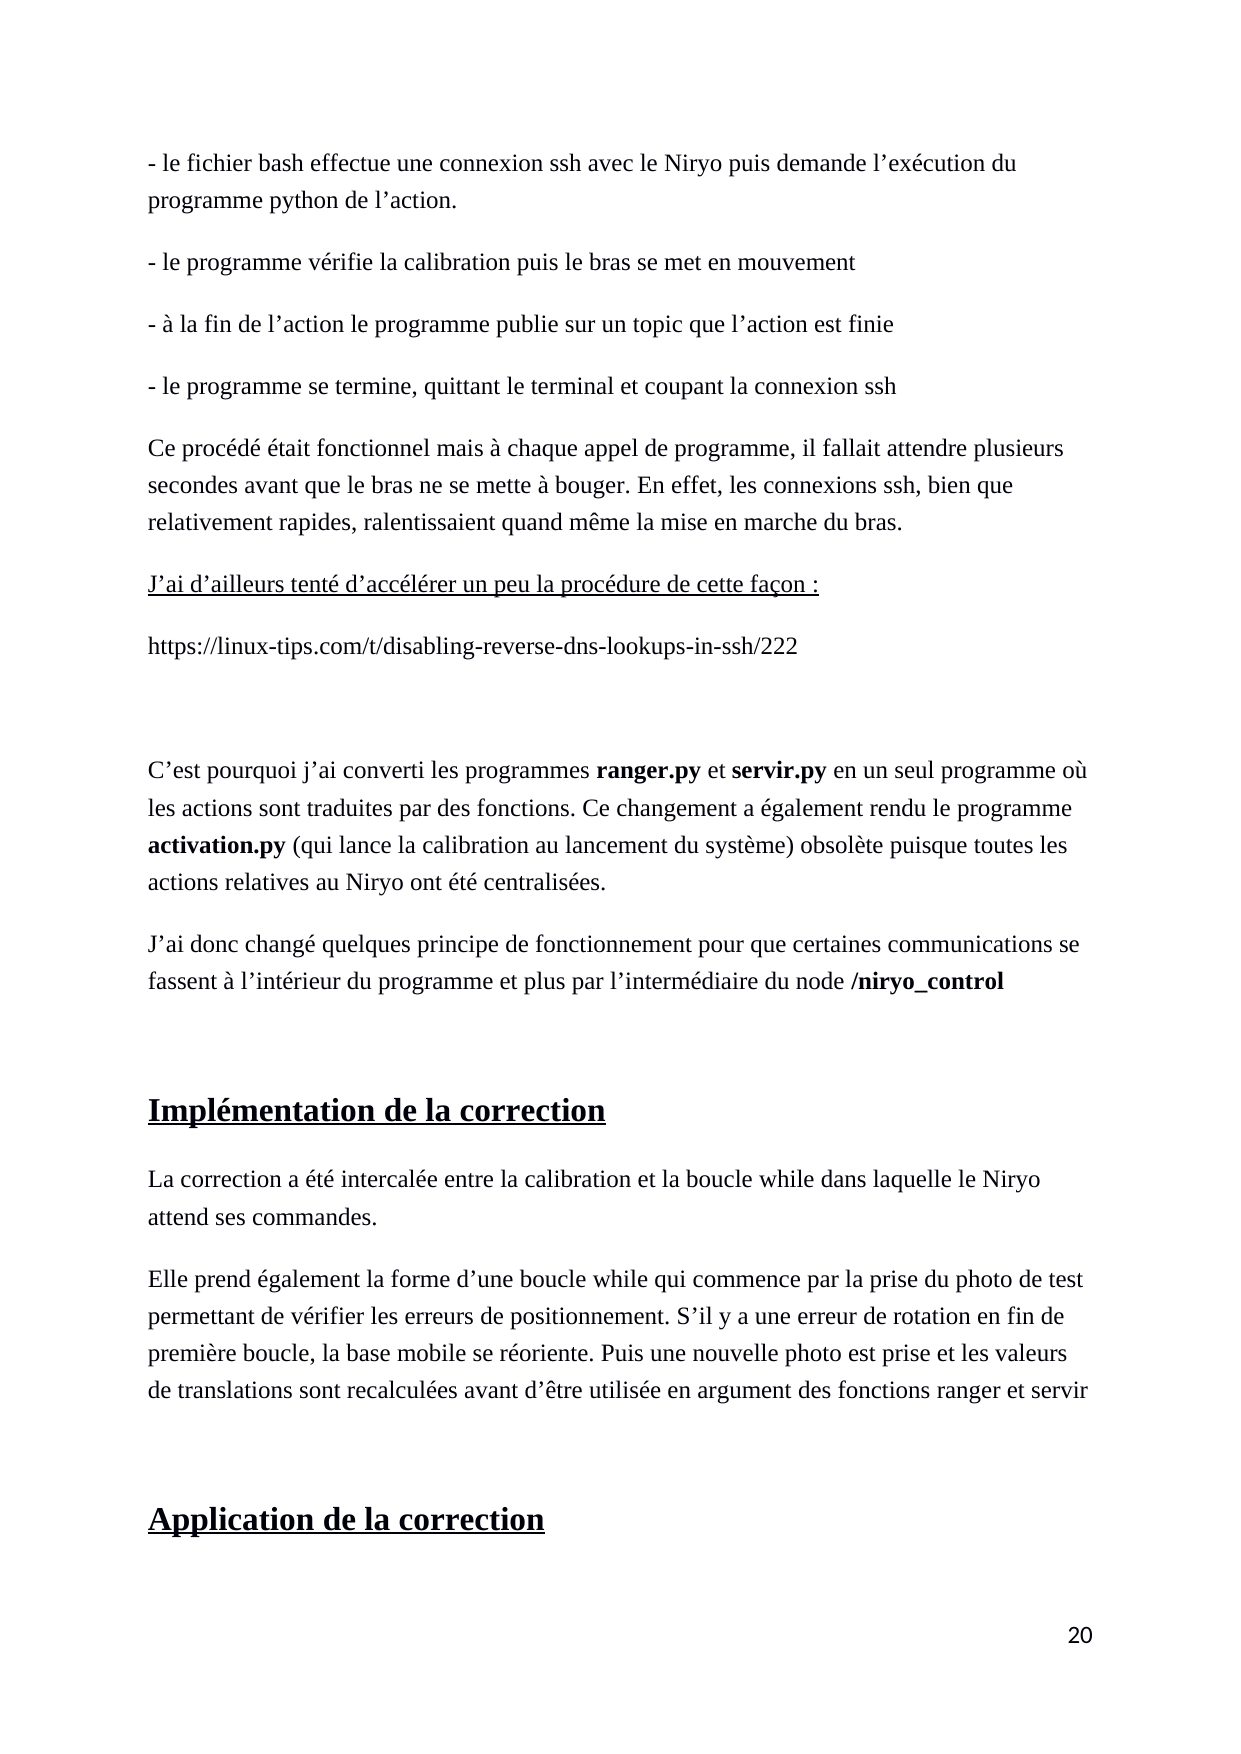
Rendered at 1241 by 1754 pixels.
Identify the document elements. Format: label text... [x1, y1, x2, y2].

text J’ai d’ailleurs tenté d’accélérer un peu la procédure de cette façon : [148, 569, 1092, 598]
text Ce procédé était fonctionnel mais à chaque appel de programme, il fallait attendre plusieurs secondes avant que le bras ne se mette à bouger. En effet, les connexions ssh, bien que relativement rapides, ralentissaient quand même la mise en marche du bras. [148, 433, 1092, 536]
text Application de la correction [148, 1499, 1092, 1537]
text - à la fin de l’action le programme publie sur un topic que l’action est finie [148, 309, 1092, 338]
text - le programme se termine, quittant le terminal et coupant la connexion ssh [148, 371, 1092, 400]
text - le programme vérifie la calibration puis le bras se met en mouvement [148, 247, 1092, 276]
text Elle prend également la forme d’une boucle while qui commence par la prise du photo de test permettant de vérifier les erreurs de positionnement. S’il y a une erreur de rotation en fin de première boucle, la base mobile se réoriente. Puis une nouvelle photo est prise et les valeurs de translations sont recalculées avant d’être utilisée en argument des fonctions ranger et servir [148, 1264, 1092, 1404]
text - le fichier bash effectue une connexion ssh avec le Niryo puis demande l’exécution du programme python de l’action. [148, 148, 1092, 213]
text Implémentation de la correction [148, 1090, 1092, 1128]
text La correction a été intercalée entre la calibration et la boucle while dans laquelle le Niryo attend ses commandes. [148, 1164, 1092, 1230]
text J’ai donc changé quelques principe de fonctionnement pour que certaines communications se fassent à l’intérieur du programme et plus par l’intermédiaire du node /niryo_control [148, 929, 1092, 995]
text C’est pourquoi j’ai converti les programmes ranger.py et servir.py en un seul programme où les actions sont traduites par des fonctions. Ce changement a également rendu le programme activation.py (qui lance la calibration au lancement du système) obsolète puisque toutes les actions relatives au Niryo ont été centralisées. [148, 756, 1092, 896]
text https://linux-tips.com/t/disabling-reverse-dns-lookups-in-ssh/222 [148, 631, 1092, 660]
